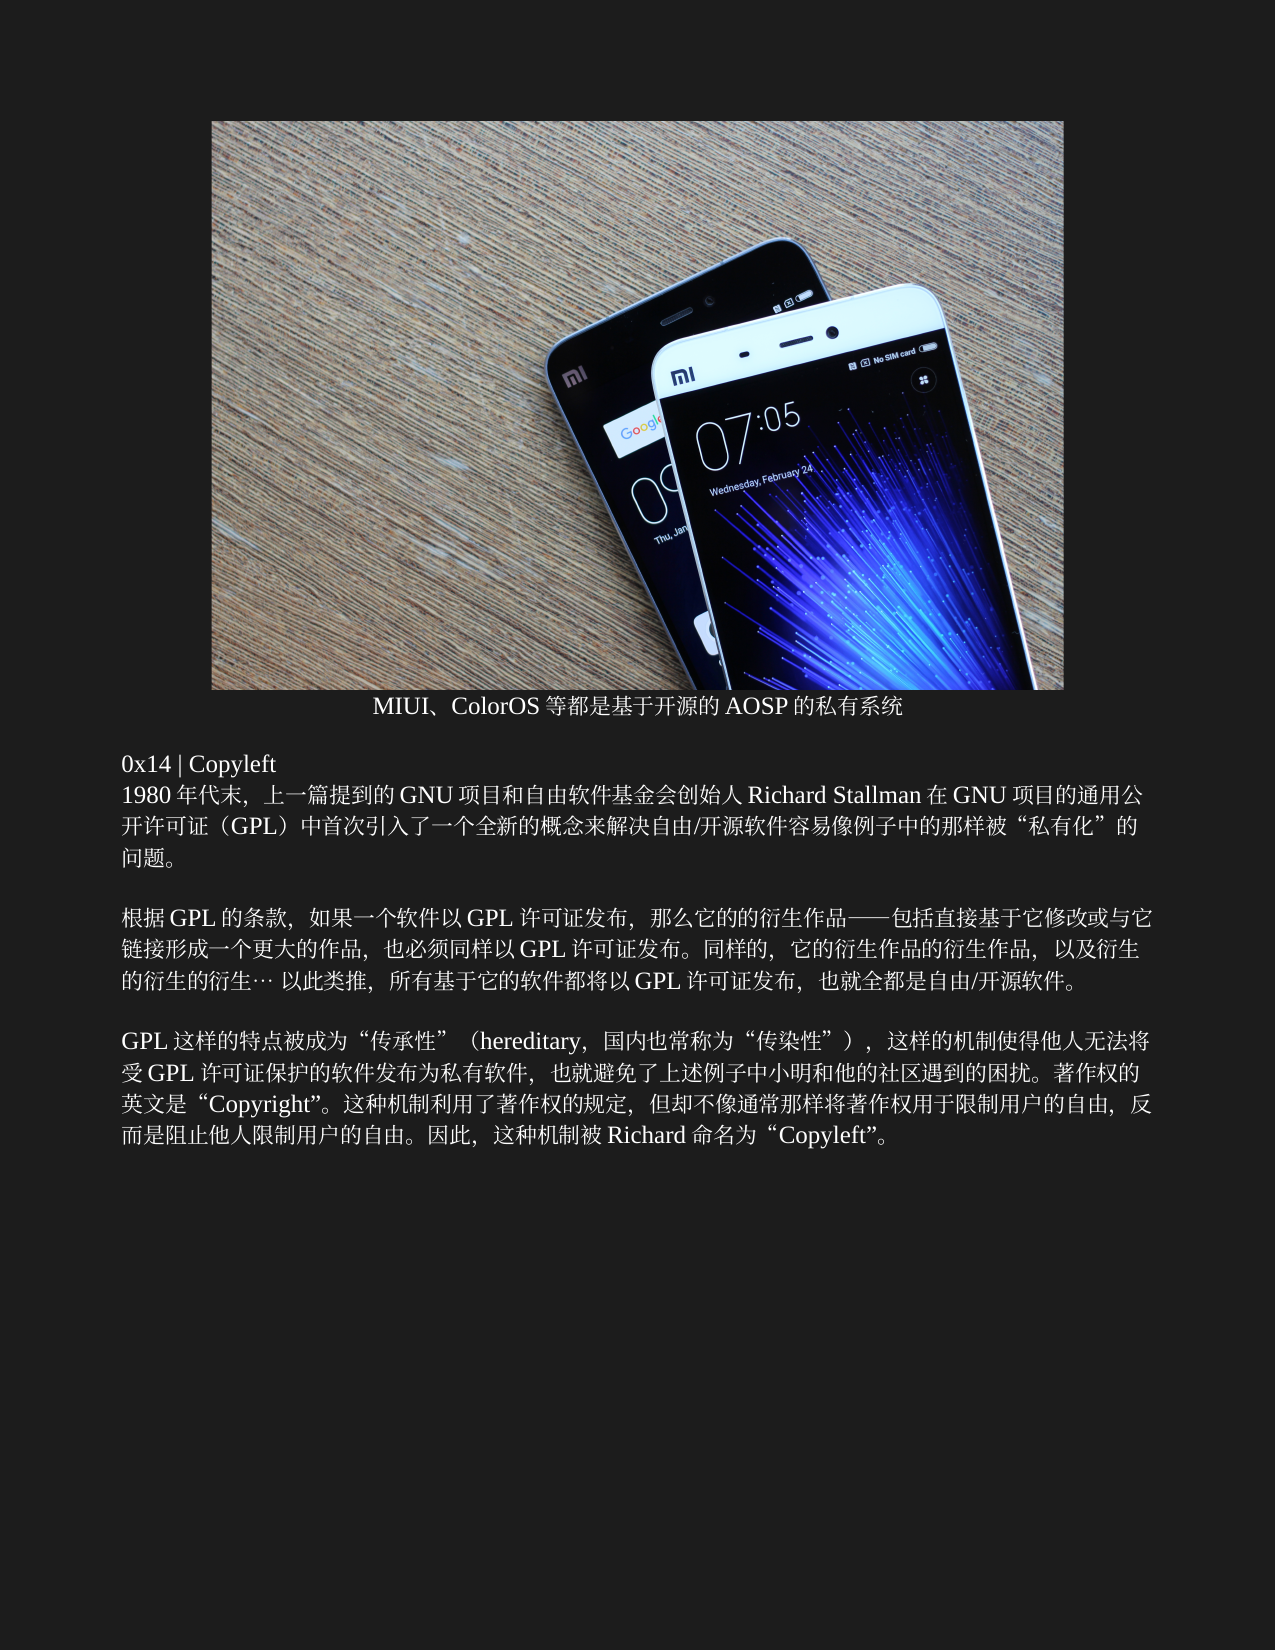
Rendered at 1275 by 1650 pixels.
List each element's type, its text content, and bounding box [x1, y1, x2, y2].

text 0x14 | Copyleft [121, 749, 1154, 778]
text GPL这样的特点被成为“传承性”（hereditary，国内也常称为“传染性”），这样的机制使得他人无法将受GPL许可证保护的软件发布为私有软件，也就避免了上述例子中小明和他的社区遇到的困扰。著作权的英文是“Copyright”。这种机制利用了著作权的规定，但却不像通常那样将著作权用于限制用户的自由，反而是阻止他人限制用户的自由。因此，这种机制被Richard命名为“Copyleft”。 [121, 1024, 1154, 1150]
text 1980年代末，上一篇提到的GNU项目和自由软件基金会创始人Richard Stallman在GNU项目的通用公开许可证（GPL）中首次引入了一个全新的概念来解决自由/开源软件容易像例子中的那样被“私有化”的问题。 [121, 778, 1154, 872]
text MIUI、ColorOS等都是基于开源的AOSP的私有系统 [121, 121, 1154, 721]
text 根据GPL的条款，如果一个软件以GPL许可证发布，那么它的的衍生作品——包括直接基于它修改或与它链接形成一个更大的作品，也必须同样以GPL许可证发布。同样的，它的衍生作品的衍生作品，以及衍生的衍生的衍生… 以此类推，所有基于它的软件都将以GPL许可证发布，也就全都是自由/开源软件。 [121, 901, 1154, 996]
picture [211, 121, 1064, 690]
